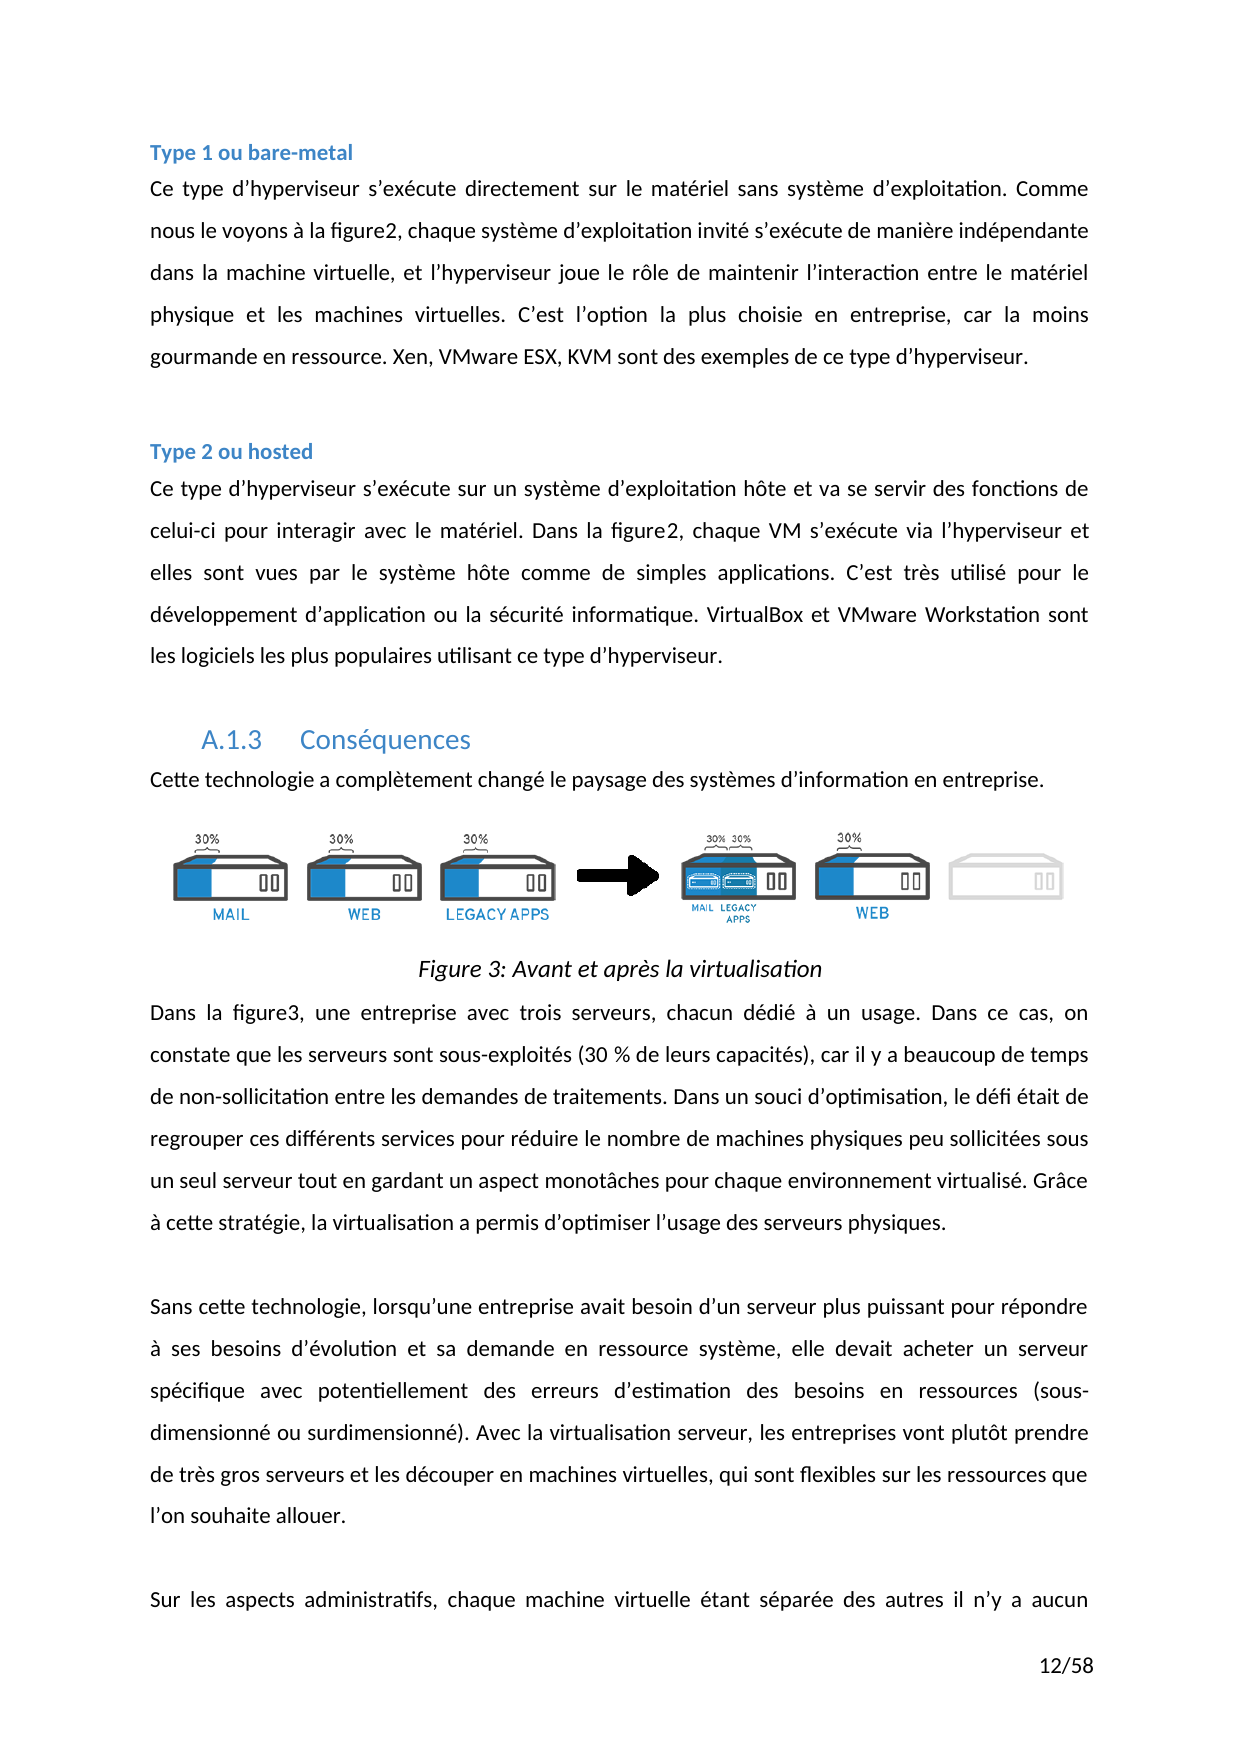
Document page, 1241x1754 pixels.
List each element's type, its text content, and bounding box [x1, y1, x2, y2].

text Figure 3: Avant et après la virtualisation [150, 932, 1091, 984]
subtitle Type 1 ou bare-metal [150, 138, 1090, 166]
text Sans cette technologie, lorsqu’une entreprise avait besoin d’un serveur plus puissant pour répondre à ses besoins d’évolution et sa demande en ressource système, elle devait acheter un serveur spécifique avec potentiellement des erreurs d’estimation des besoins en ressources (sous-dimensionné ou surdimensionné). Avec la virtualisation serveur, les entreprises vont plutôt prendre de très gros serveurs et les découper en machines virtuelles, qui sont flexibles sur les ressources que l’on souhaite allouer. [150, 1292, 1090, 1530]
text Dans la figure3, une entreprise avec trois serveurs, chacun dédié à un usage. Dans ce cas, on constate que les serveurs sont sous-exploités (30 % de leurs capacités), car il y a beaucoup de temps de non-sollicitation entre les demandes de traitements. Dans un souci d’optimisation, le défi était de regrouper ces différents services pour réduire le nombre de machines physiques peu sollicitées sous un seul serveur tout en gardant un aspect monotâches pour chaque environnement virtualisé. Grâce à cette stratégie, la virtualisation a permis d’optimiser l’usage des serveurs physiques. [150, 998, 1090, 1236]
text Sur les aspects administratifs, chaque machine virtuelle étant séparée des autres il n’y a aucun [150, 1586, 1090, 1614]
text Ce type d’hyperviseur s’exécute sur un système d’exploitation hôte et va se servir des fonctions de celui-ci pour interagir avec le matériel. Dans la figure2, chaque VM s’exécute via l’hyperviseur et elles sont vues par le système hôte comme de simples applications. C’est très utilisé pour le développement d’application ou la sécurité informatique. VirtualBox et VMware Workstation sont les logiciels les plus populaires utilisant ce type d’hyperviseur. [150, 474, 1090, 670]
text Ce type d’hyperviseur s’exécute directement sur le matériel sans système d’exploitation. Comme nous le voyons à la figure2, chaque système d’exploitation invité s’exécute de manière indépendante dans la machine virtuelle, et l’hyperviseur joue le rôle de maintenir l’interaction entre le matériel physique et les machines virtuelles. C’est l’option la plus choisie en entreprise, car la moins gourmande en ressource. Xen, VMware ESX, KVM sont des exemples de ce type d’hyperviseur. [150, 174, 1090, 370]
text Cette technologie a complètement changé le paysage des systèmes d’information en entreprise. [150, 765, 1090, 793]
subtitle Conséquences [201, 721, 1090, 757]
subtitle Type 2 ou hosted [150, 437, 1090, 465]
picture [150, 819, 1091, 932]
